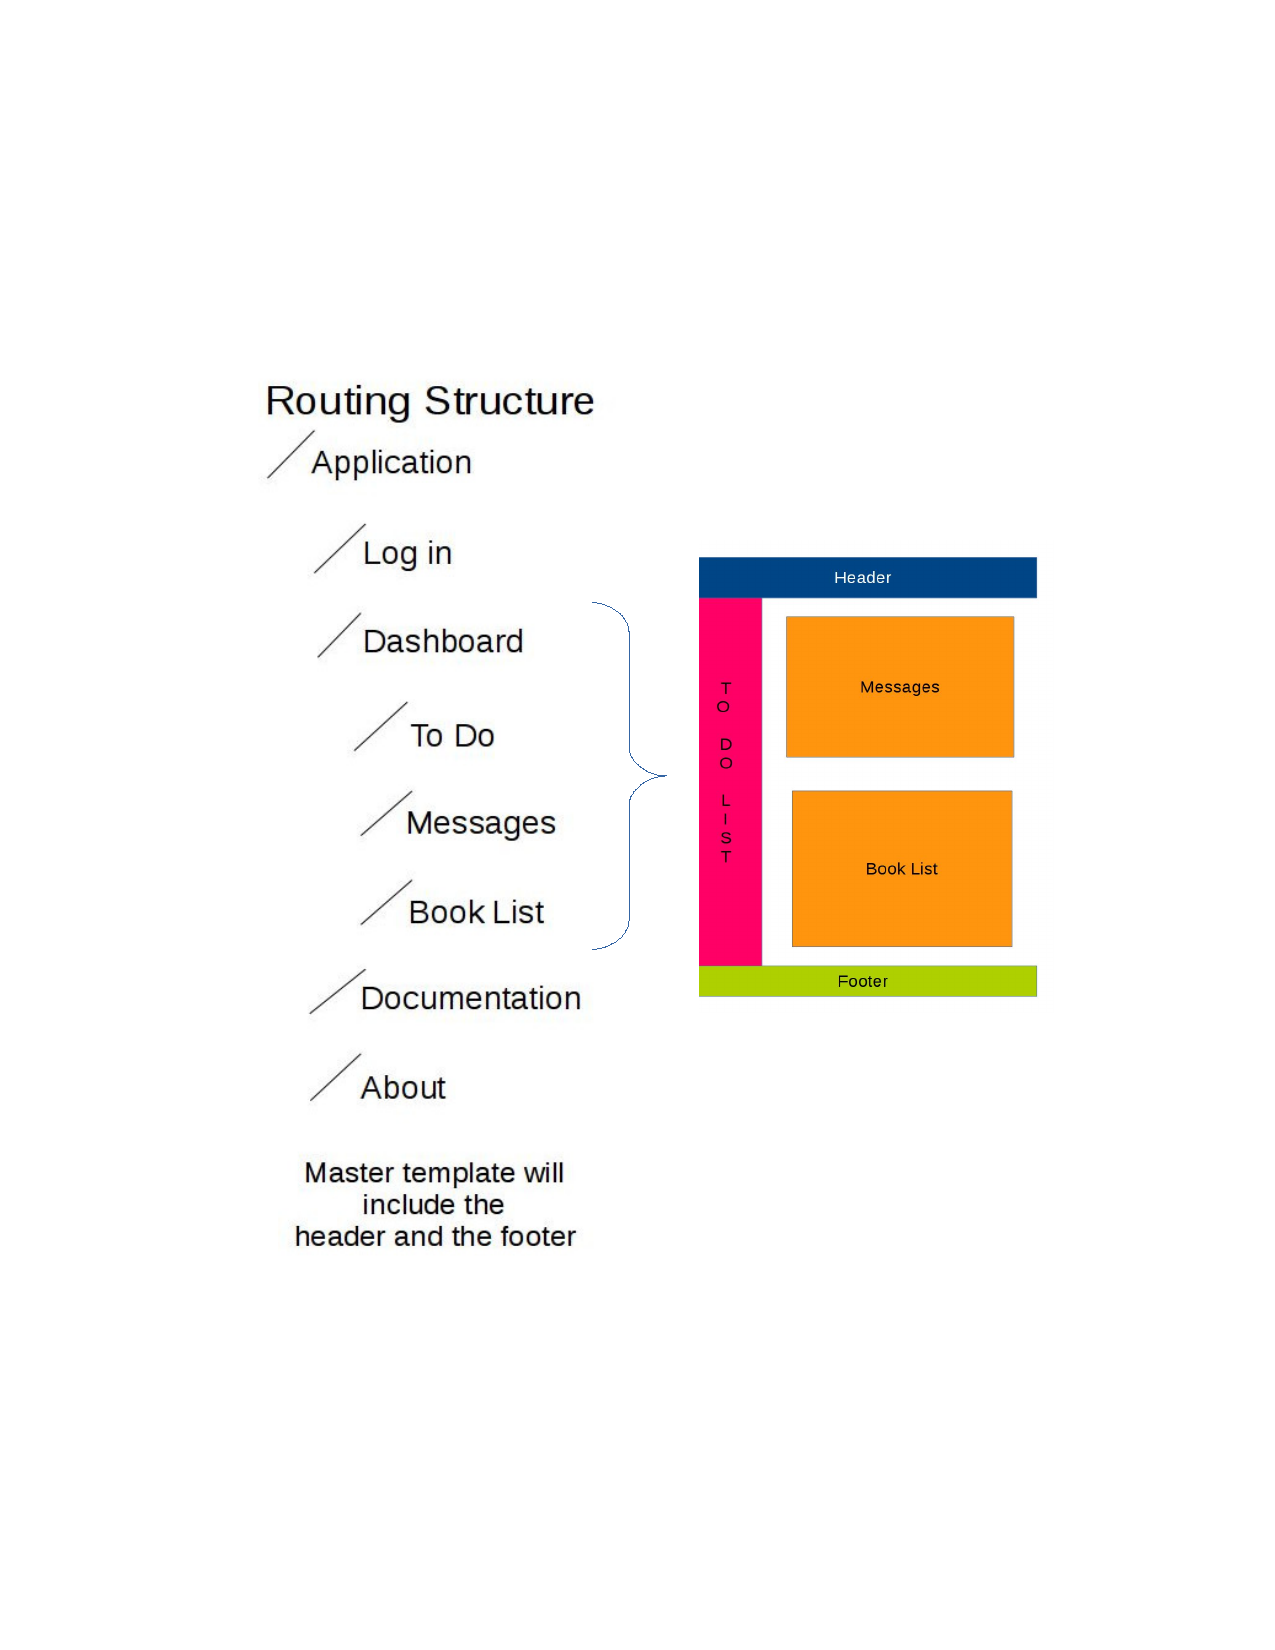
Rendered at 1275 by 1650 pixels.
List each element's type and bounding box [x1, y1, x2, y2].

picture [170, 332, 1054, 1279]
